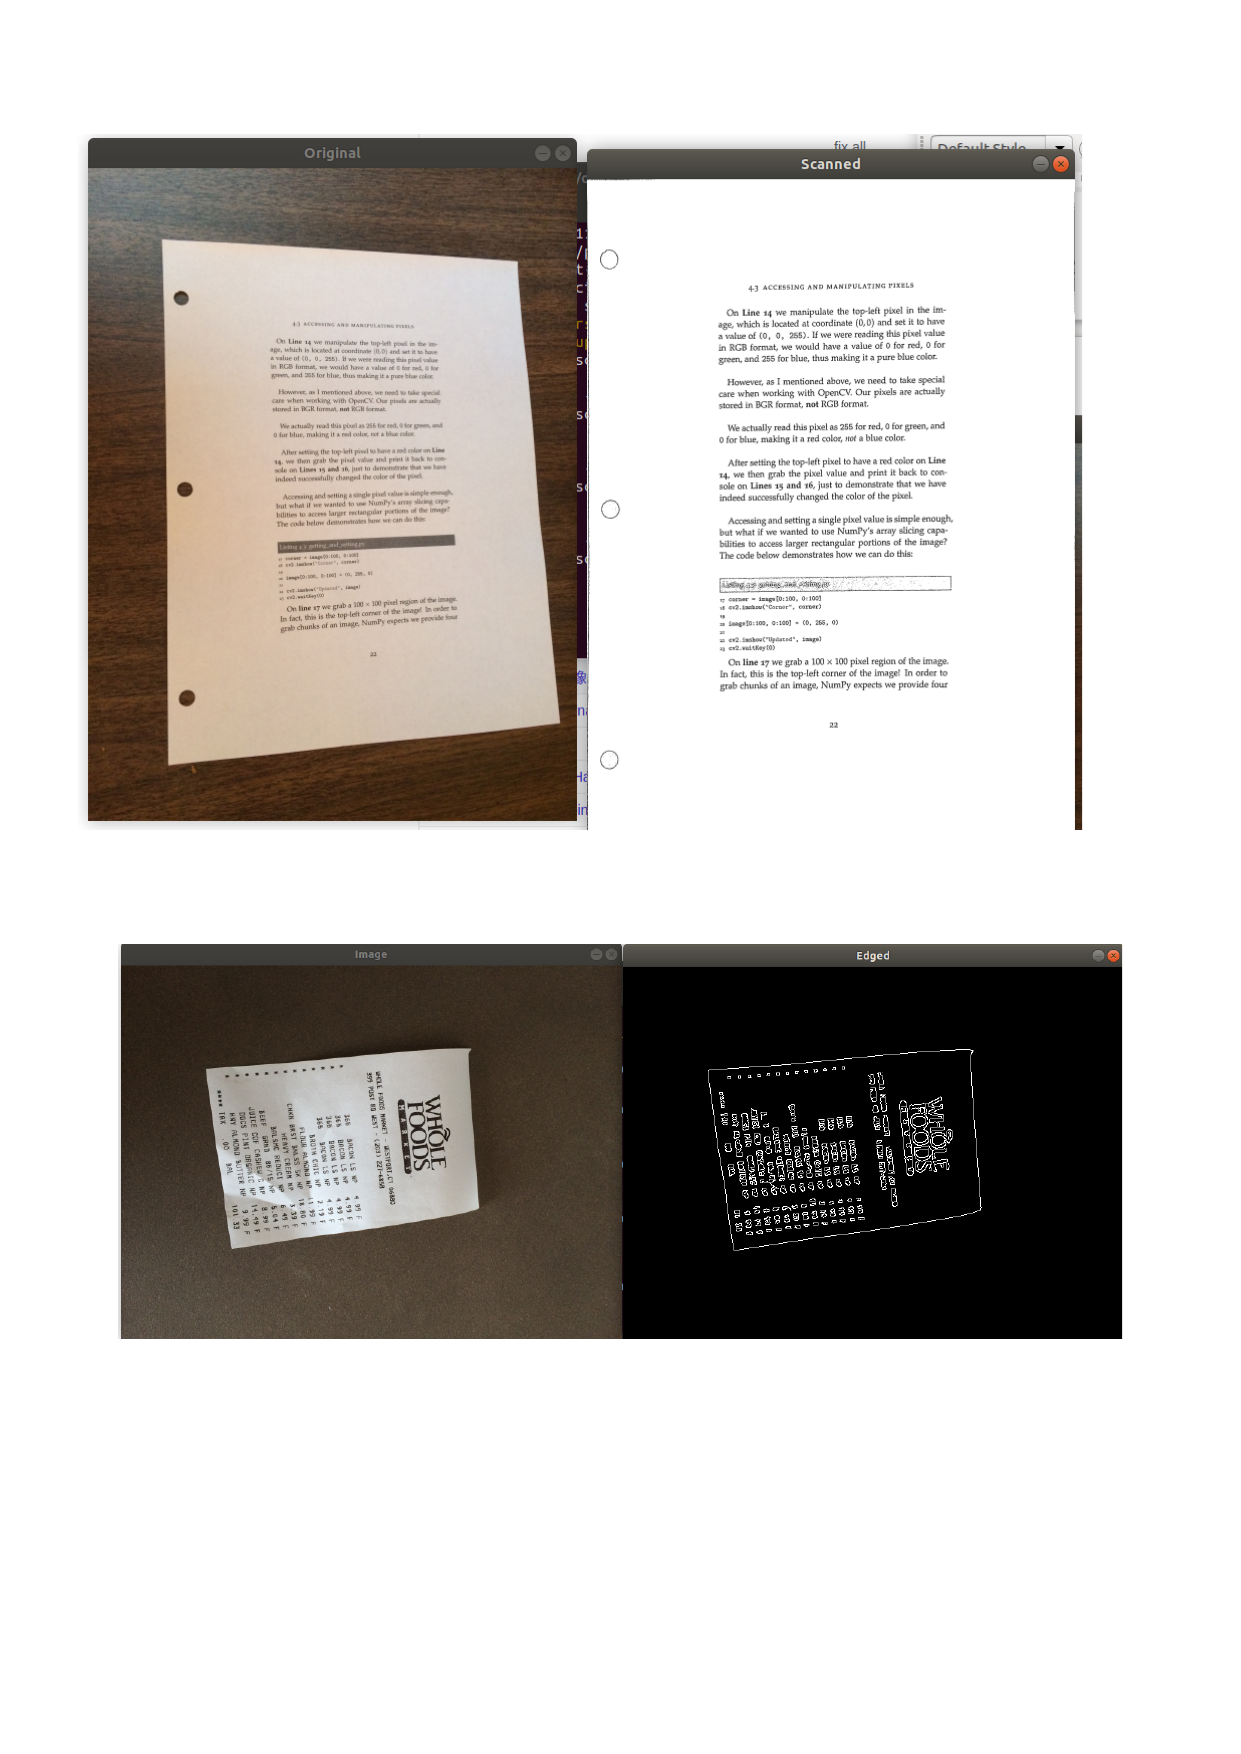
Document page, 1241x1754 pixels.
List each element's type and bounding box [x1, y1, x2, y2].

picture [118, 944, 1123, 1339]
picture [78, 134, 1083, 830]
